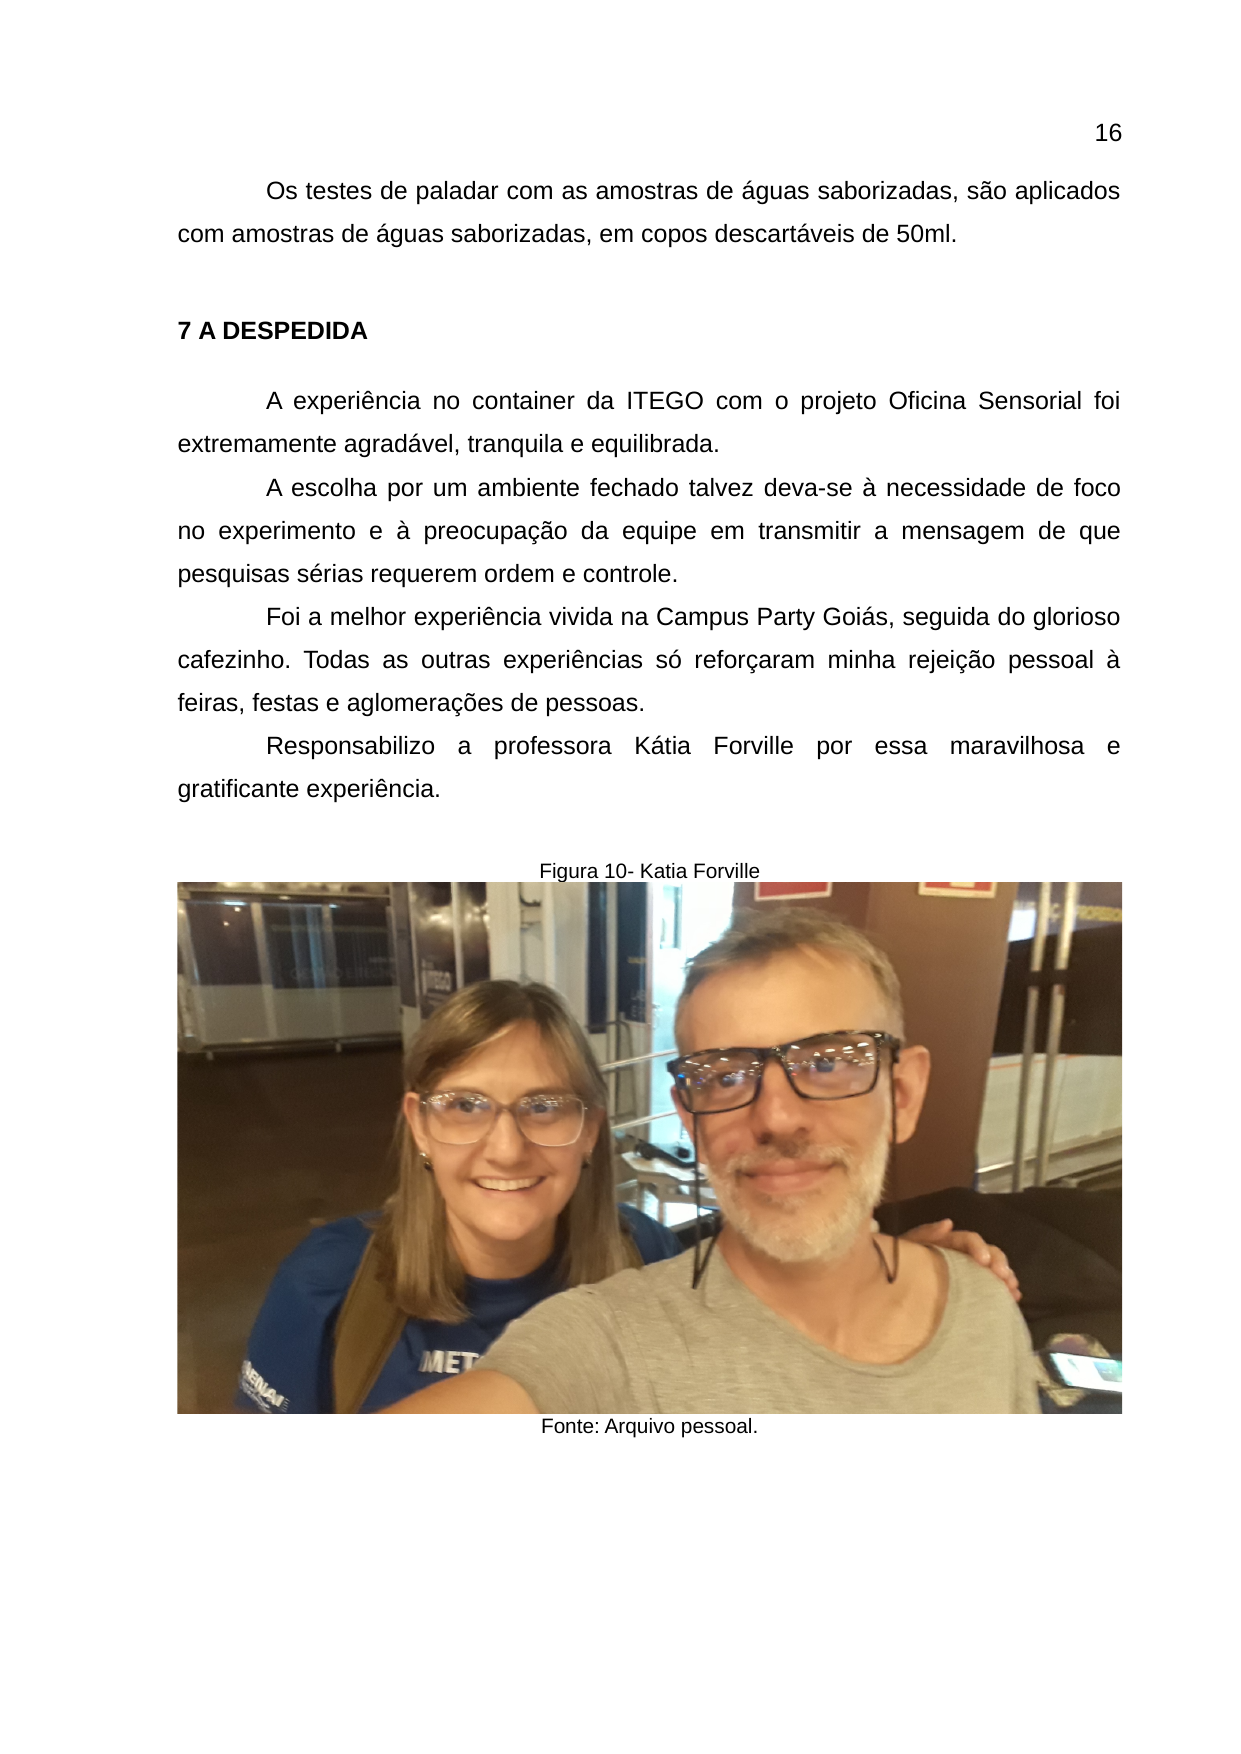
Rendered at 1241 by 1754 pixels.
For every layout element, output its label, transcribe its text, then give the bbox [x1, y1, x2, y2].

text Fonte: Arquivo pessoal. [177, 1414, 1122, 1438]
text [177, 846, 1122, 859]
text A experiência no container da ITEGO com o projeto Oficina Sensorial foi extremamente agradável, tranquila e equilibrada. [177, 386, 1122, 458]
text A escolha por um ambiente fechado talvez deva-se à necessidade de foco no experimento e à preocupação da equipe em transmitir a mensagem de que pesquisas sérias requerem ordem e controle. [177, 473, 1122, 588]
picture [177, 882, 1123, 1414]
text Os testes de paladar com as amostras de águas saborizadas, são aplicados com amostras de águas saborizadas, em copos descartáveis de 50ml. [177, 176, 1122, 248]
text Foi a melhor experiência vivida na Campus Party Goiás, seguida do glorioso cafezinho. Todas as outras experiências só reforçaram minha rejeição pessoal à feiras, festas e aglomerações de pessoas. [177, 602, 1122, 717]
subtitle A DESPEDIDA [177, 316, 1122, 345]
text Figura 10- Katia Forville [177, 859, 1122, 882]
text Responsabilizo a professora Kátia Forville por essa maravilhosa e gratificante experiência. [177, 731, 1122, 803]
